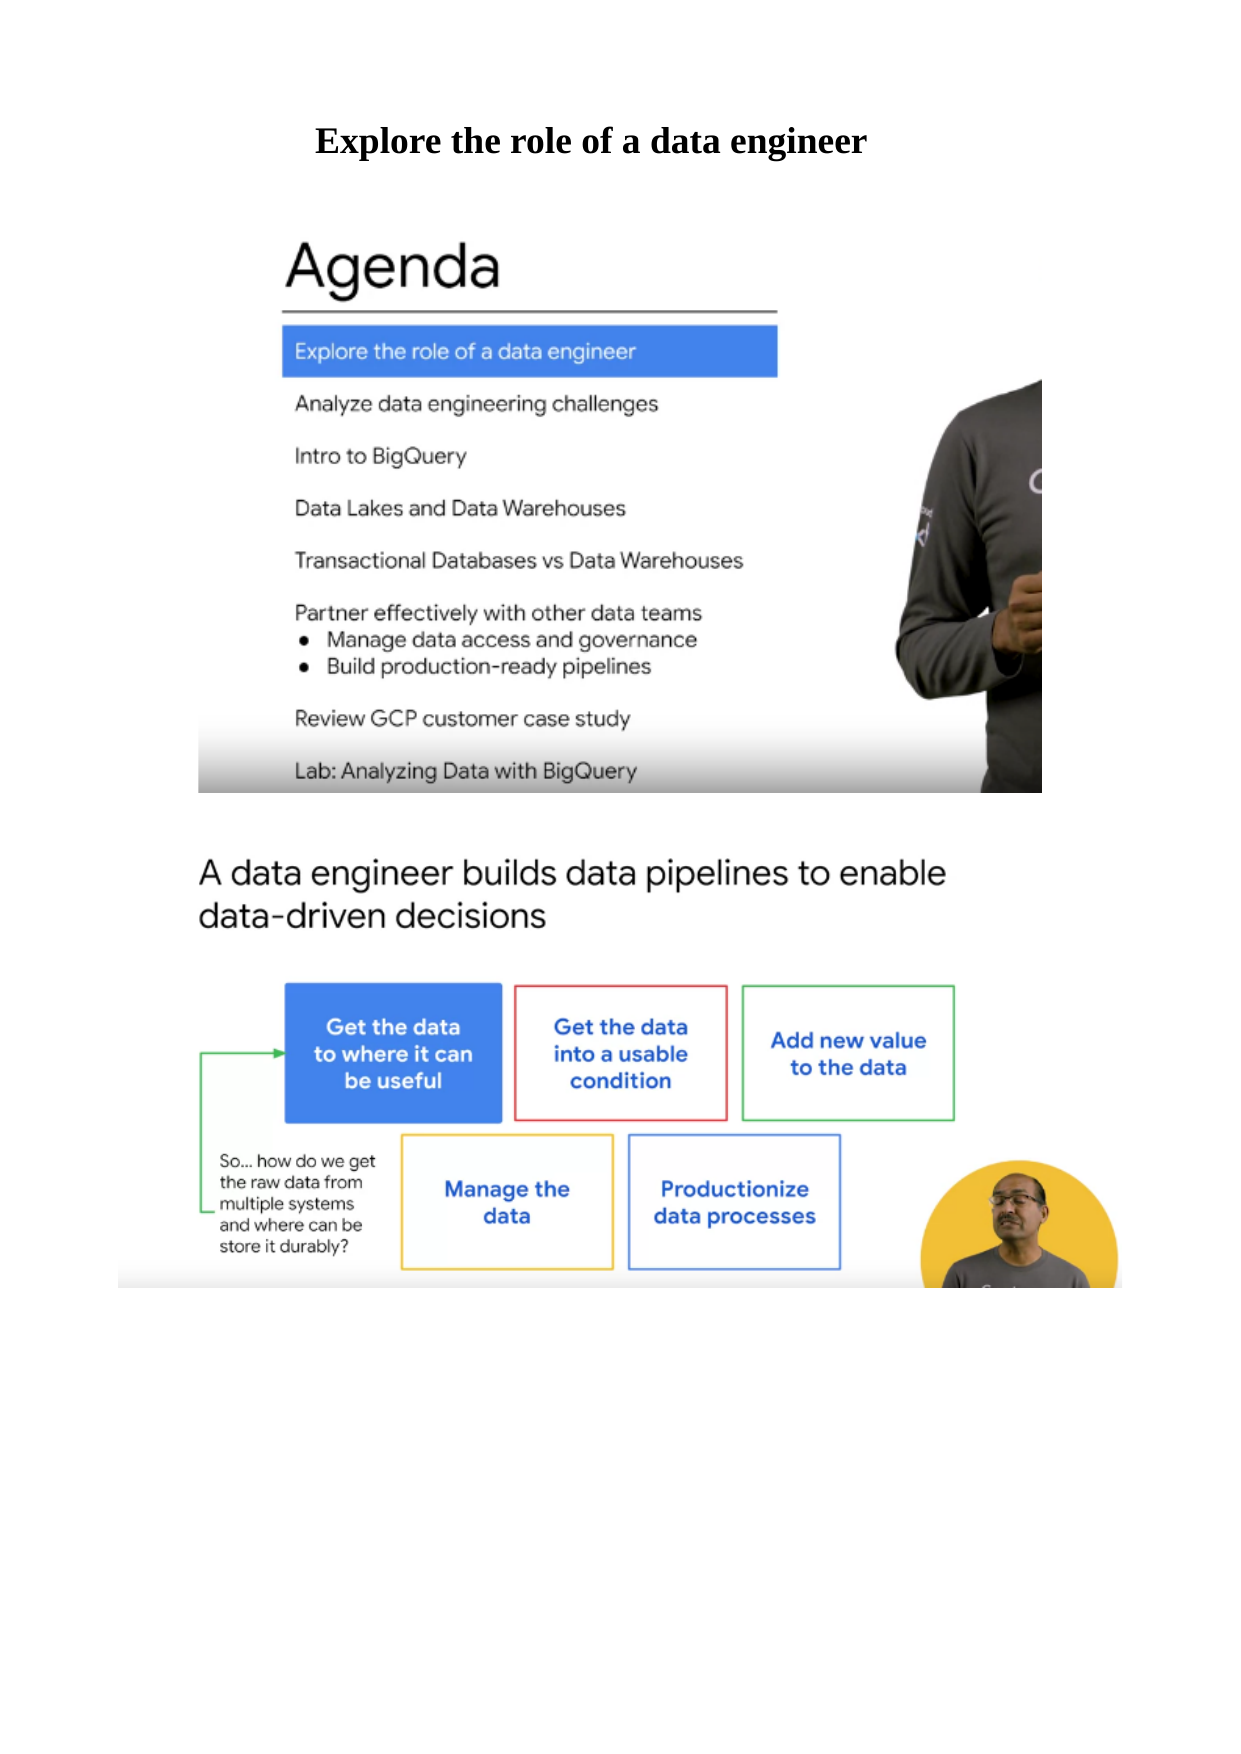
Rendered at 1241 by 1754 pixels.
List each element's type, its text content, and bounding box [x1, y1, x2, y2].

subtitle Explore the role of a data engineer [118, 118, 1122, 161]
picture [118, 844, 1123, 1288]
picture [198, 226, 1042, 793]
